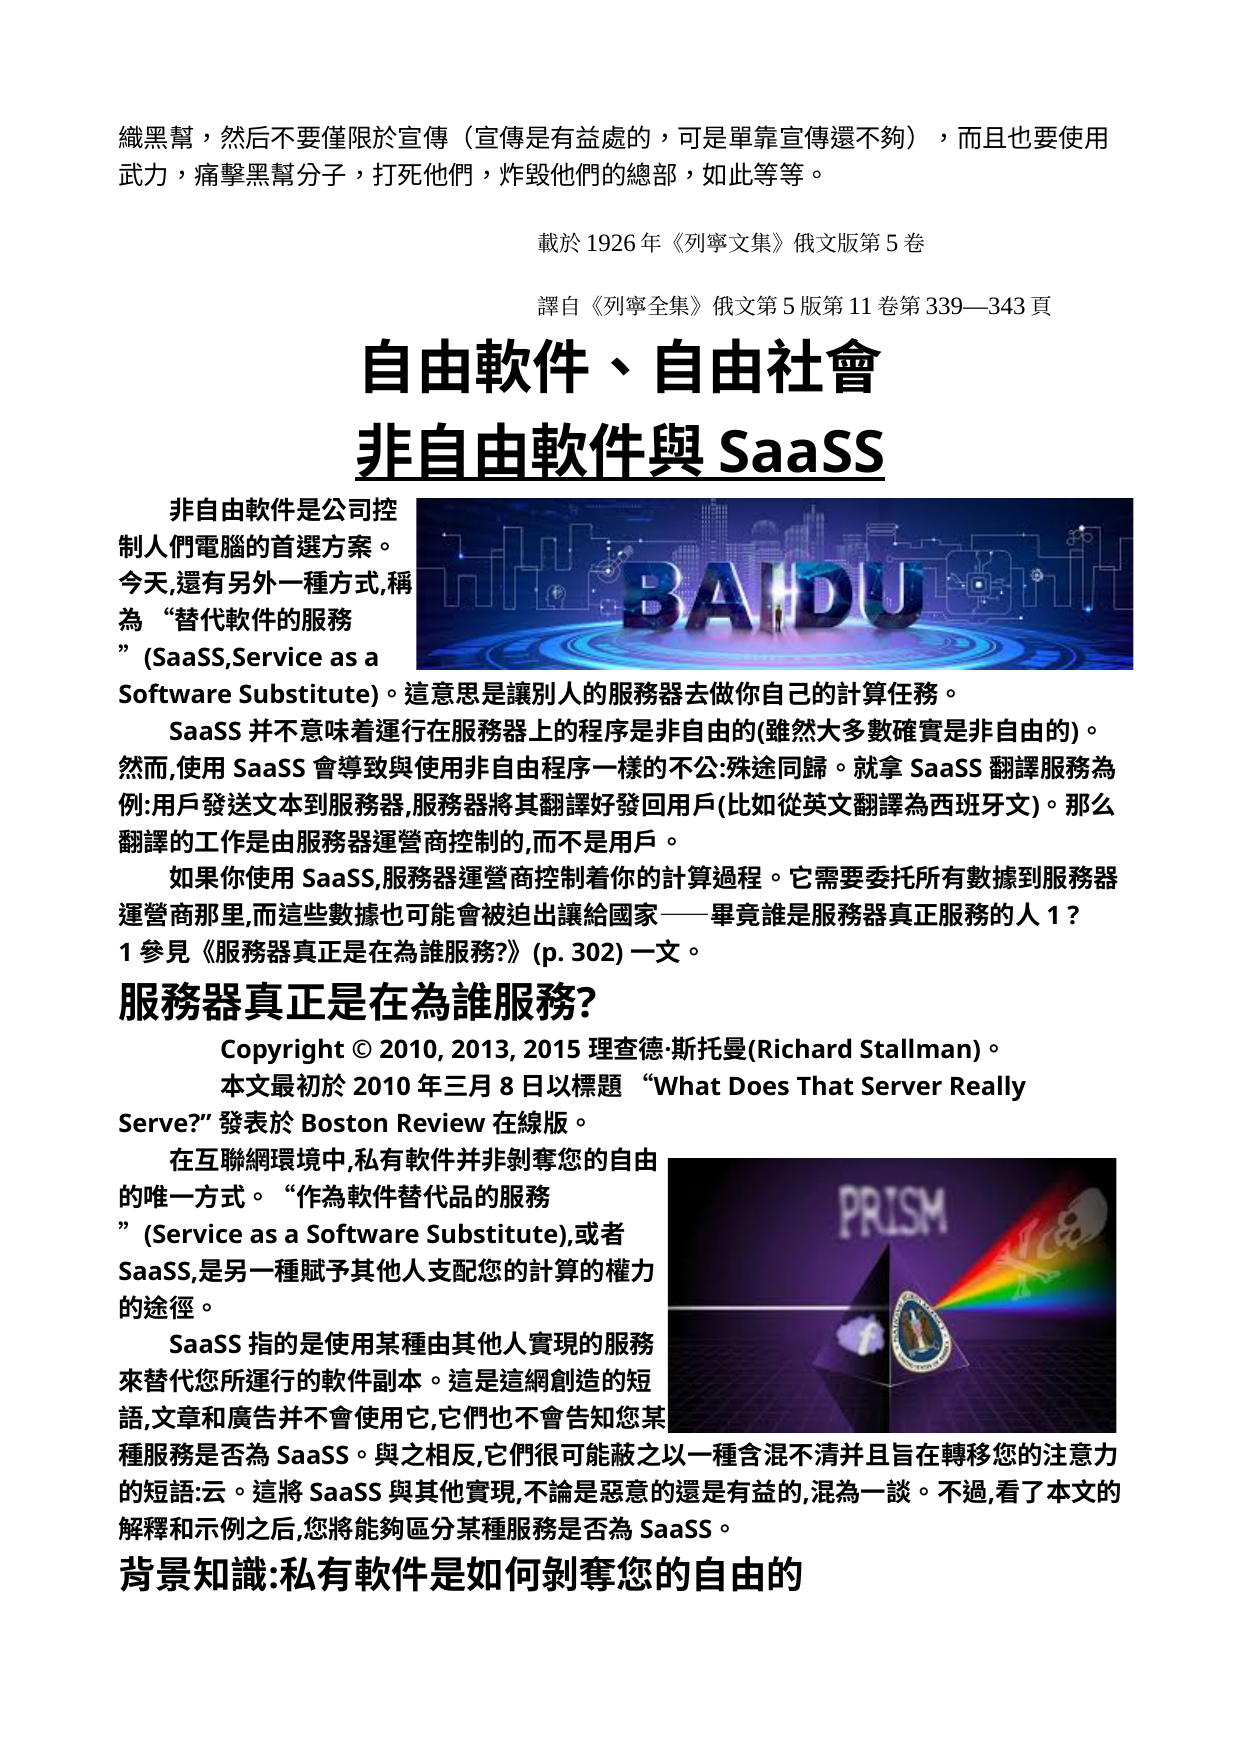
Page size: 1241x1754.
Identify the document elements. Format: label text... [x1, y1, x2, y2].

table_header 載於1926年《列寧文集》俄文版第5卷 譯自《列寧全集》俄文第5版第11卷第339—343頁 [538, 226, 1123, 321]
text SaaSS 指的是使用某種由其他人實現的服務來替代您所運行的軟件副本。這是這網創造的短語,文章和廣告并不會使用它,它們也不會告知您某種服務是否為 SaaSS。與之相反,它們很可能蔽之以一種含混不清并且旨在轉移您的注意力的短語:云。這將 SaaSS 與其他實現,不論是惡意的還是有益的,混為一談。不過,看了本文的解釋和示例之后,您將能夠區分某種服務是否為 SaaSS。 [118, 1324, 1122, 1545]
picture [416, 498, 1134, 670]
text 如果你使用 SaaSS,服務器運營商控制着你的計算過程。它需要委托所有數據到服務器運營商那里,而這些數據也可能會被迫出讓給國家——畢竟誰是服務器真正服務的人 1 ? [118, 858, 1122, 932]
text 在互聯網環境中,私有軟件并非剝奪您的自由的唯一方式。“作為軟件替代品的服務”(Service as a Software Substitute),或者 SaaSS,是另一種賦予其他人支配您的計算的權力的途徑。 [118, 1140, 1122, 1324]
text 非自由軟件與 SaaSS [118, 405, 1122, 490]
text Copyright © 2010, 2013, 2015 理查德·斯托曼(Richard Stallman)。 [118, 1029, 1122, 1066]
text 本文最初於 2010 年三月 8 日以標題 “What Does That Server Really Serve?” 發表於 Boston Review 在線版。 [118, 1066, 1122, 1140]
text 服務器真正是在為誰服務? [118, 969, 1122, 1029]
text SaaSS 并不意味着運行在服務器上的程序是非自由的(雖然大多數確實是非自由的)。然而,使用 SaaSS 會導致與使用非自由程序一樣的不公:殊途同歸。就拿 SaaSS 翻譯服務為例:用戶發送文本到服務器,服務器將其翻譯好發回用戶(比如從英文翻譯為西班牙文)。那么翻譯的工作是由服務器運營商控制的,而不是用戶。 [118, 711, 1122, 858]
text 關於這些戰斗隊的組成可以作如下的說明。隊員人數以多少為宜以及如何分配他們的任務，經驗會告訴這網。必須自己去摸索創造這種經驗，不要等待別人的指示。當然，應當請地方革命組織派遣革命軍人來講課、座談和提建議，可是如果沒有革命軍人，戰斗隊就務必自己去做這些事情。 至於說到黨派的划分，那么同一個黨的黨員，自然是願意結合在同一個戰斗隊中。但是不應當絕對阻止其他黨的黨員加入。正是在這里，這網應當實現社會主義無產階級與革命民主派的聯合和實際上的協作（當然，不應當有任何的黨的合并）。誰願意為自由而戰并且以事實來證明其決心，誰就可以算是革命的民主主義者，必須力求與這樣的人共同進行准備起義的工作（當然是在對這個人或這個團體完全信任的條件下）。必須把其他一切“民主主義者”當作假民主主義者，當作自由派的空談家而嚴格地區分開來，對這些人絕對不能依靠，信任這些人對於革命者來說就是犯罪。 各戰斗隊互相聯合起來，當然很好。規定共同行動的方式和辦法，非常有益。但是無論如何不要因此而走極端，去編制復雜的計划和籠統的方案，以及為了學究式的臆想而延誤實際工作等等。起義中必然會發生這樣的情況：無組織的分子比有組織的分子多几千倍；必然會遇到這樣的場合：兩個人甚至一個人就得立即就地釆取行動，——所以必須准備自己獨立負責地行動。遷延、爭執、拖拉和猶豫不決，就會使起義事業遭到毀滅。最大的決心，最大的干勁，毫不遲延地運用每一個適當的時機，立即燃起群眾的革命熱情，指引他們更堅決、最堅決地去行動，這就是革命者的首要責任。 同黑幫分子作斗爭，是既能使革命軍士兵受到訓練和戰斗洗禮，又能使革命獲得巨大益處的絕好的軍事行動。革命軍戰斗隊應當馬上進行調查，是什么人、在什么地方、以什么樣的方式組織黑幫，然后不要僅限於宣傳（宣傳是有益處的，可是單靠宣傳還不夠），而且也要使用武力，痛擊黑幫分子，打死他們，炸毀他們的總部，如此等等。 [118, 118, 1122, 192]
text 非自由軟件是公司控制人們電腦的首選方案。今天,還有另外一種方式,稱為 “替代軟件的服務”(SaaSS,Service as a Software Substitute)。這意思是讓別人的服務器去做你自己的計算任務。 [118, 490, 1122, 711]
text 1 參見《服務器真正是在為誰服務?》(p. 302) 一文。 [118, 932, 1122, 969]
text 自由軟件、自由社會 [118, 321, 1122, 405]
picture [667, 1158, 1117, 1433]
text 背景知識:私有軟件是如何剝奪您的自由的 [118, 1545, 1122, 1600]
